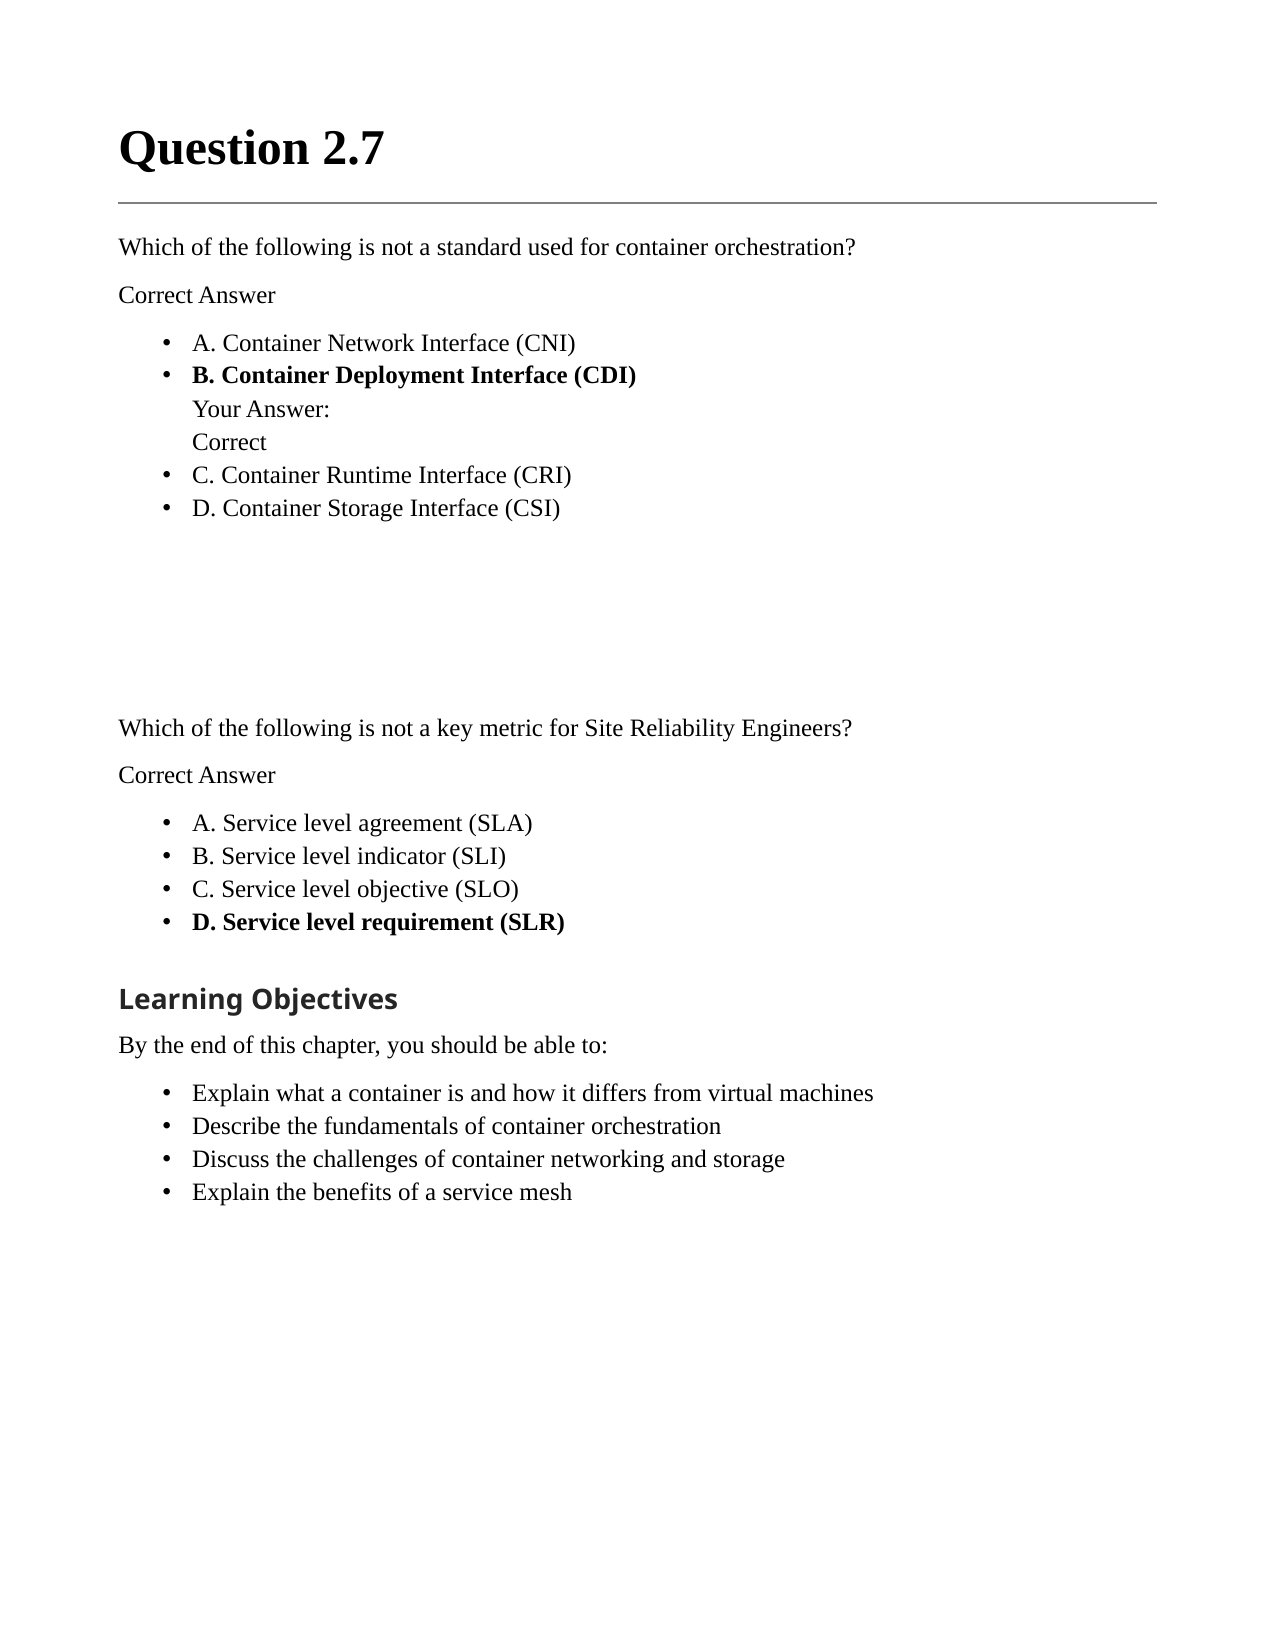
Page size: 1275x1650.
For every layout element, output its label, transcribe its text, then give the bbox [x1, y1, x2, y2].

list C. Service level objective (SLO) [162, 874, 1157, 903]
list Your Answer: [162, 394, 1157, 422]
text By the end of this chapter, you should be able to: [118, 1031, 1157, 1059]
text Correct Answer [118, 280, 1157, 309]
list D. Container Storage Interface (CSI) [162, 493, 1157, 521]
list B. Container Deployment Interface (CDI) [162, 361, 1157, 389]
list Discuss the challenges of container networking and storage [162, 1144, 1157, 1173]
list A. Container Network Interface (CNI) [162, 328, 1157, 356]
list Describe the fundamentals of container orchestration [162, 1111, 1157, 1140]
text Which of the following is not a standard used for container orchestration? [118, 232, 1157, 261]
list Correct [162, 427, 1157, 455]
text Which of the following is not a key metric for Site Reliability Engineers? [118, 713, 1157, 742]
list Explain what a container is and how it differs from virtual machines [162, 1078, 1157, 1107]
text Correct Answer [118, 760, 1157, 789]
list Explain the benefits of a service mesh [162, 1177, 1157, 1206]
list D. Service level requirement (SLR) [162, 907, 1157, 936]
list C. Container Runtime Interface (CRI) [162, 460, 1157, 488]
subtitle Learning Objectives [118, 980, 1157, 1018]
subtitle Question 2.7 [118, 118, 1157, 176]
list B. Service level indicator (SLI) [162, 841, 1157, 870]
list A. Service level agreement (SLA) [162, 808, 1157, 837]
